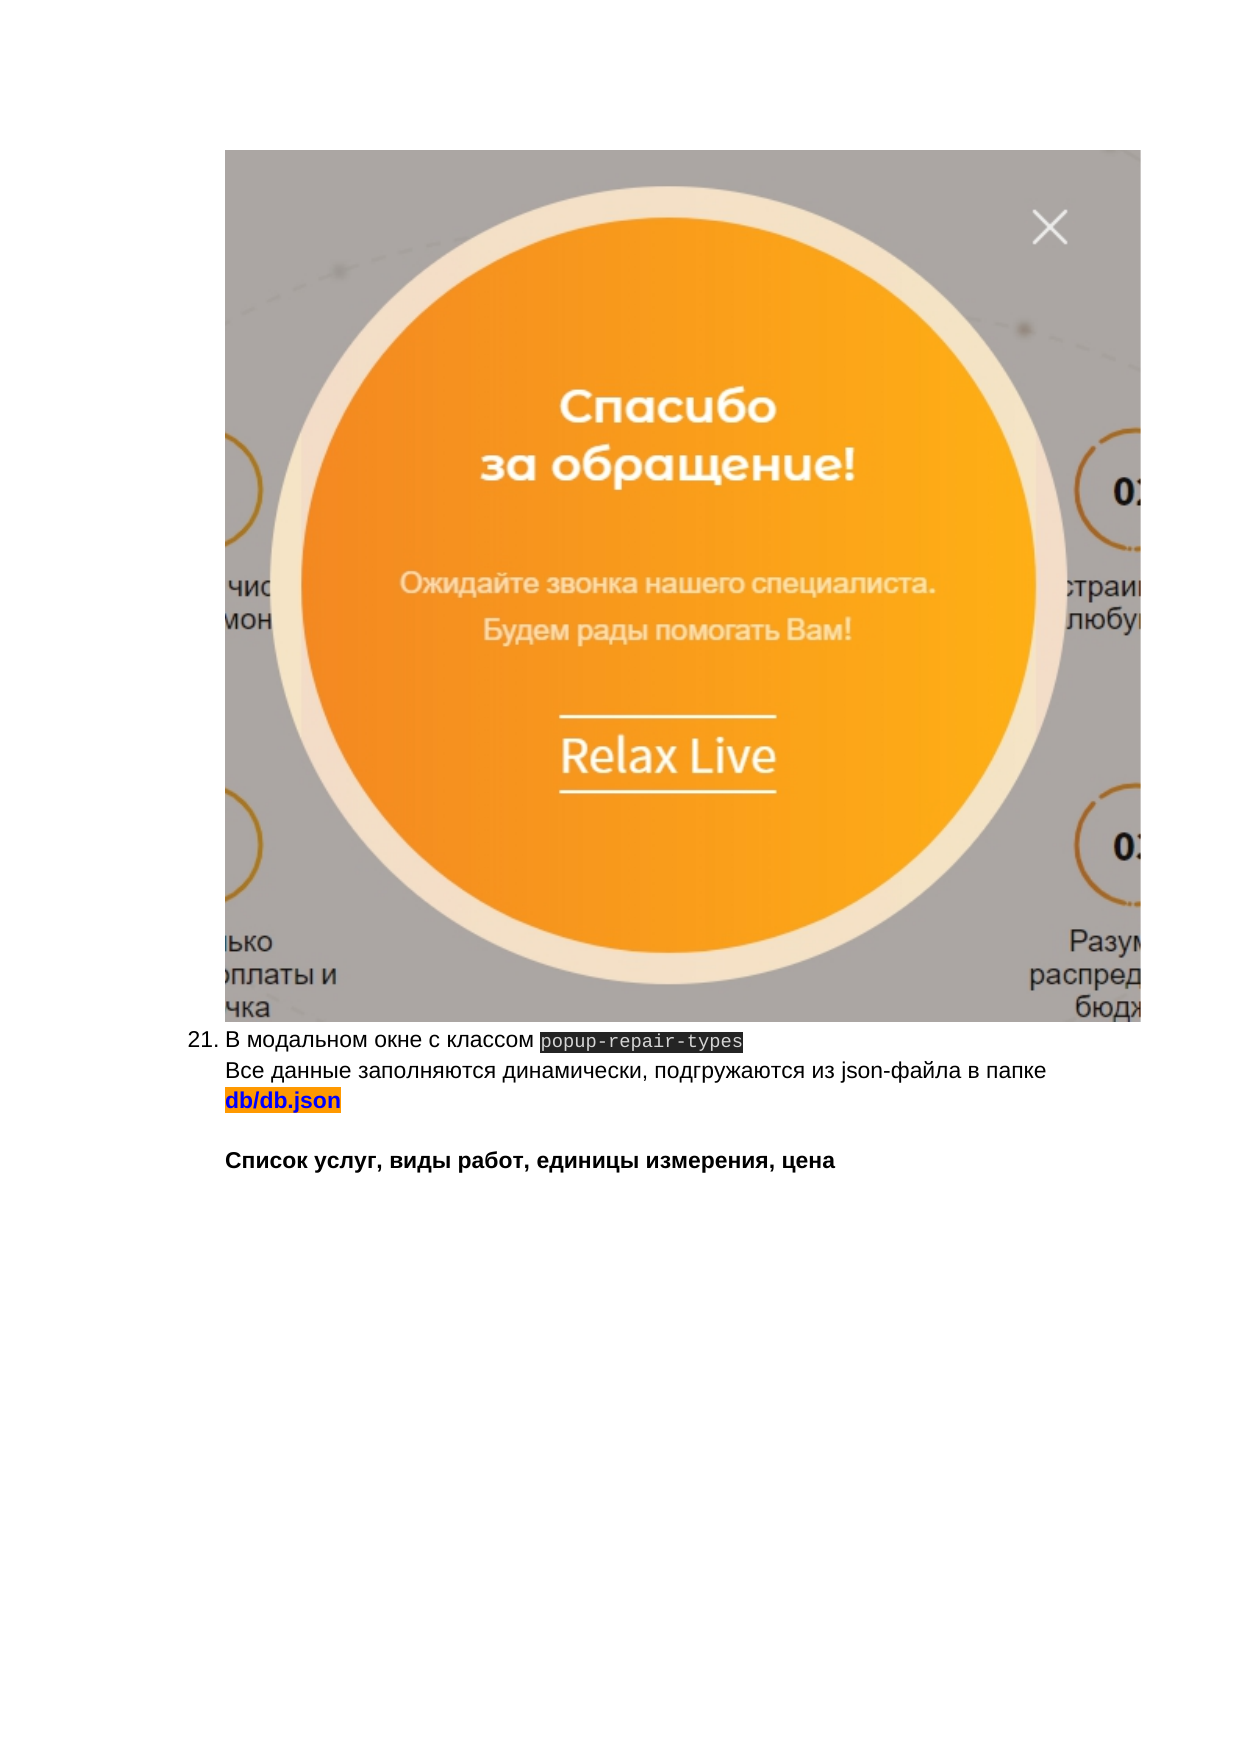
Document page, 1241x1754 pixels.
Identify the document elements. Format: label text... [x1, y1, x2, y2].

text Все данные заполняются динамически, подгружаются из json-файла в папке db/db.json [225, 1057, 1090, 1113]
list В модальном окне с классом popup-repair-types [187, 1026, 1090, 1053]
text Список услуг, виды работ, единицы измерения, цена [225, 1147, 1090, 1174]
picture [225, 150, 1141, 1022]
